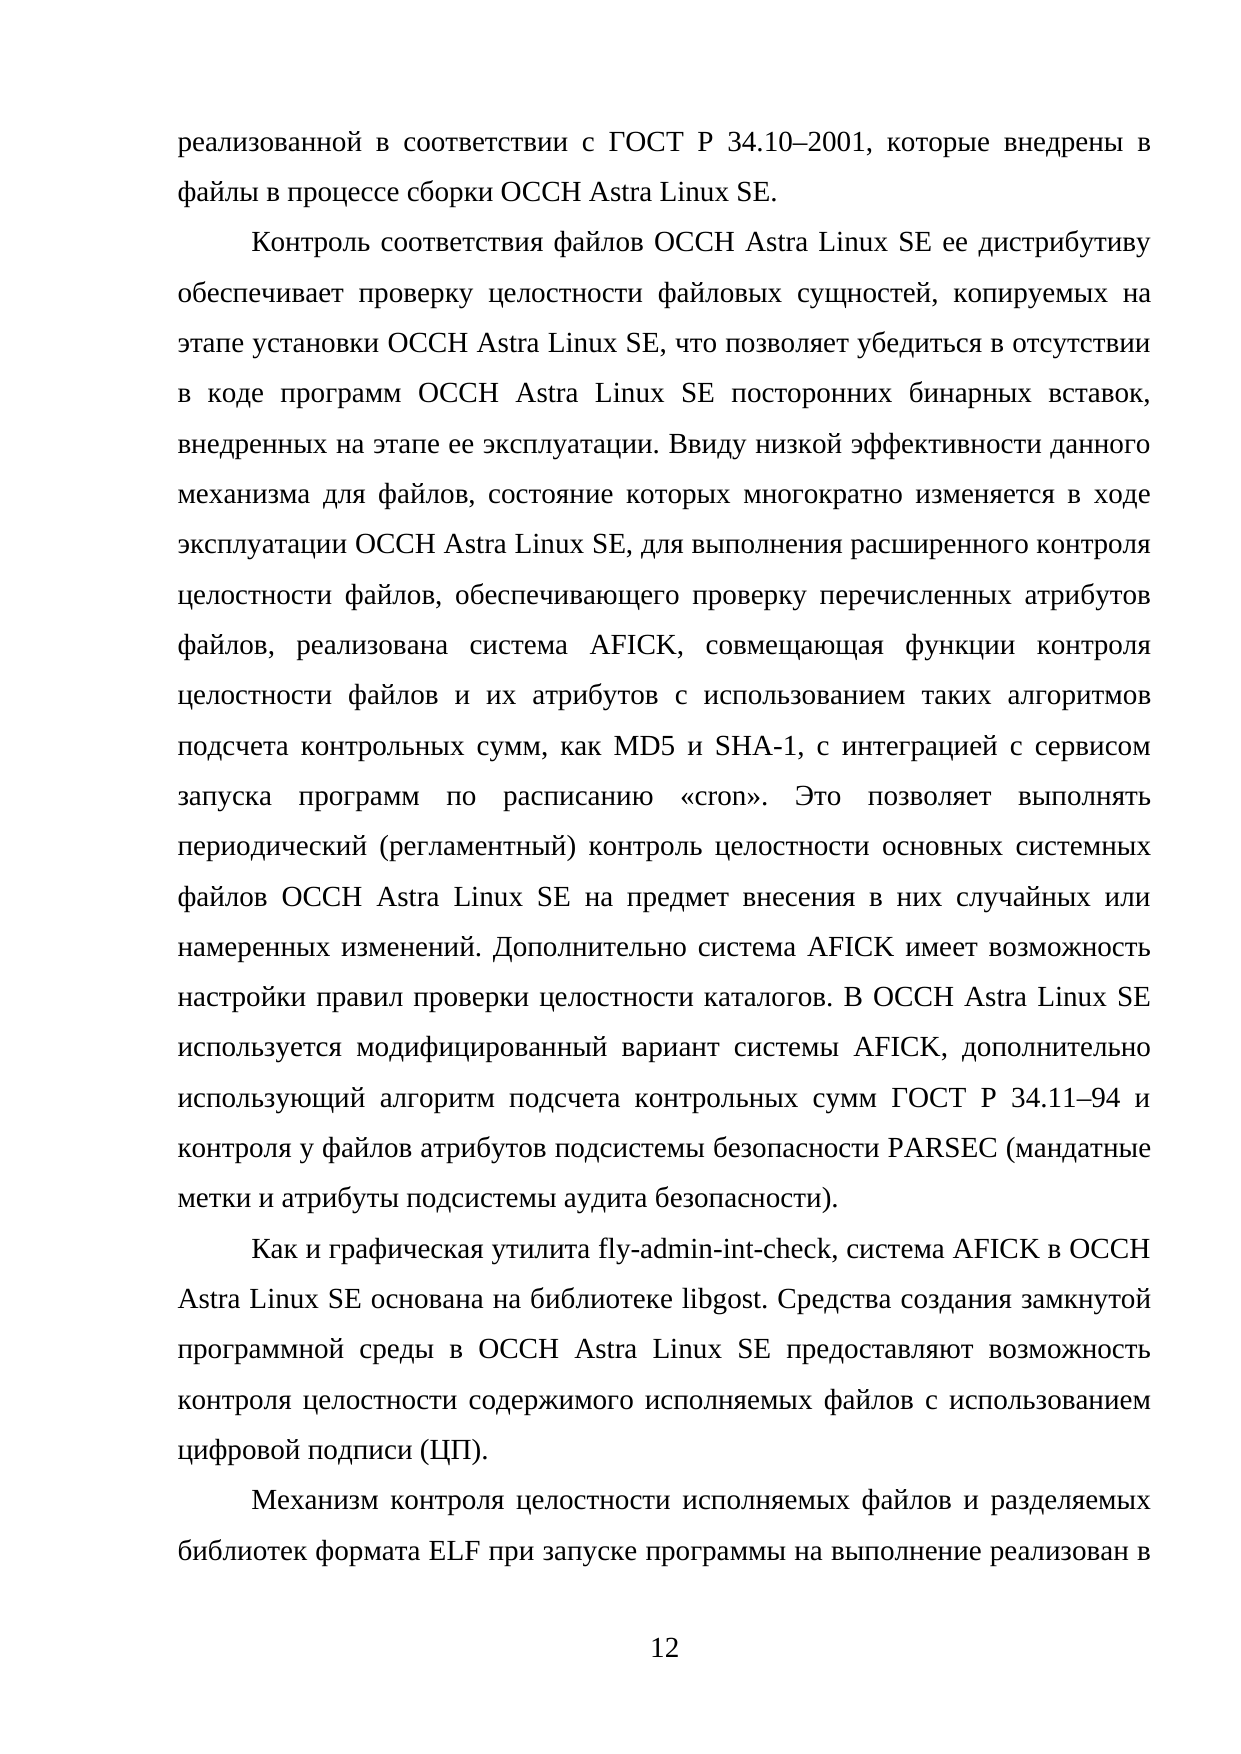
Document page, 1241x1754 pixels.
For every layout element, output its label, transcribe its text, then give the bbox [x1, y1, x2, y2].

list реализованной в соответствии с ГОСТ Р 34.10–2001, которые внедрены в файлы в процессе сборки ОССН Astra Linux SE. [177, 124, 1152, 208]
text Контроль соответствия файлов ОССН Astra Linux SE ее дистрибутиву обеспечивает проверку целостности файловых сущностей, копируемых на этапе установки ОССН Astra Linux SE, что позволяет убедиться в отсутствии в коде программ ОССН Astra Linux SE посторонних бинарных вставок, внедренных на этапе ее эксплуатации. Ввиду низкой эффективности данного механизма для файлов, состояние которых многократно изменяется в ходе эксплуатации ОССН Astra Linux SE, для выполнения расширенного контроля целостности файлов, обеспечивающего проверку перечисленных атрибутов файлов, реализована система AFICK, совмещающая функции контроля целостности файлов и их атрибутов с использованием таких алгоритмов подсчета контрольных сумм, как MD5 и SHA-1, с интеграцией с сервисом запуска программ по расписанию «cron». Это позволяет выполнять периодический (регламентный) контроль целостности основных системных файлов ОССН Astra Linux SE на предмет внесения в них случайных или намеренных изменений. Дополнительно система AFICK имеет возможность настройки правил проверки целостности каталогов. В ОССН Astra Linux SE используется модифицированный вариант системы AFICK, дополнительно использующий алгоритм подсчета контрольных сумм ГОСТ Р 34.11–94 и контроля у файлов атрибутов подсистемы безопасности PARSEC (мандатные метки и атрибуты подсистемы аудита безопасности). [177, 224, 1152, 1214]
text Механизм контроля целостности исполняемых файлов и разделяемых библиотек формата ELF при запуске программы на выполнение реализован в [177, 1482, 1152, 1566]
text Как и графическая утилита fly-admin-int-check, система AFICK в ОССН Astra Linux SE основана на библиотеке libgost. Средства создания замкнутой программной среды в ОССН Astra Linux SE предоставляют возможность контроля целостности содержимого исполняемых файлов с использованием цифровой подписи (ЦП). [177, 1231, 1152, 1466]
